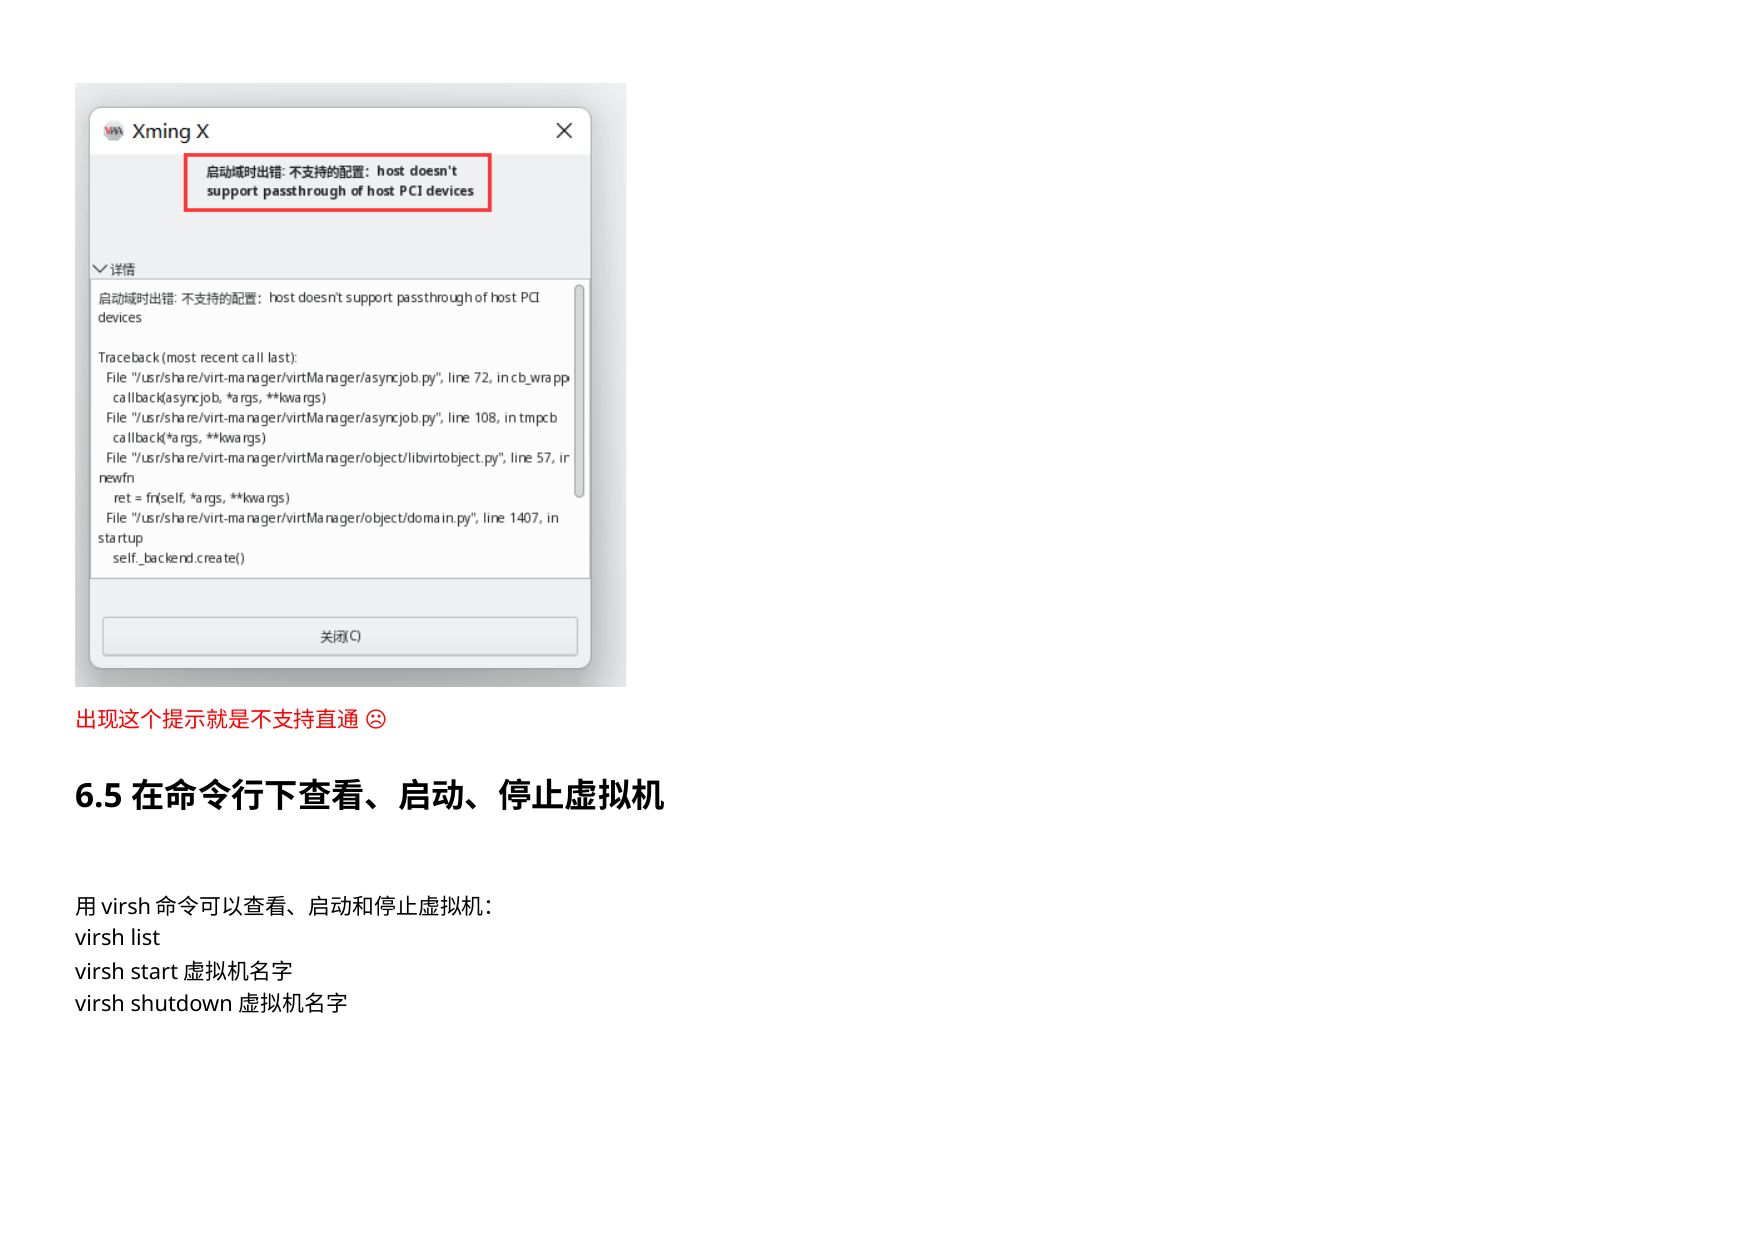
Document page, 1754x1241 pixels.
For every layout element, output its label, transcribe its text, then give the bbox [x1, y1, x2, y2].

text virsh start 虚拟机名字 [75, 953, 1679, 986]
picture [75, 83, 627, 687]
text virsh shutdown 虚拟机名字 [75, 986, 1679, 1018]
text 出现这个提示就是不支持直通 ☹ [75, 701, 1679, 734]
subtitle 6.5 在命令行下查看、启动、停止虚拟机 [75, 761, 1679, 826]
text 用virsh命令可以查看、启动和停止虚拟机： [75, 888, 1679, 921]
text virsh list [75, 921, 1679, 953]
